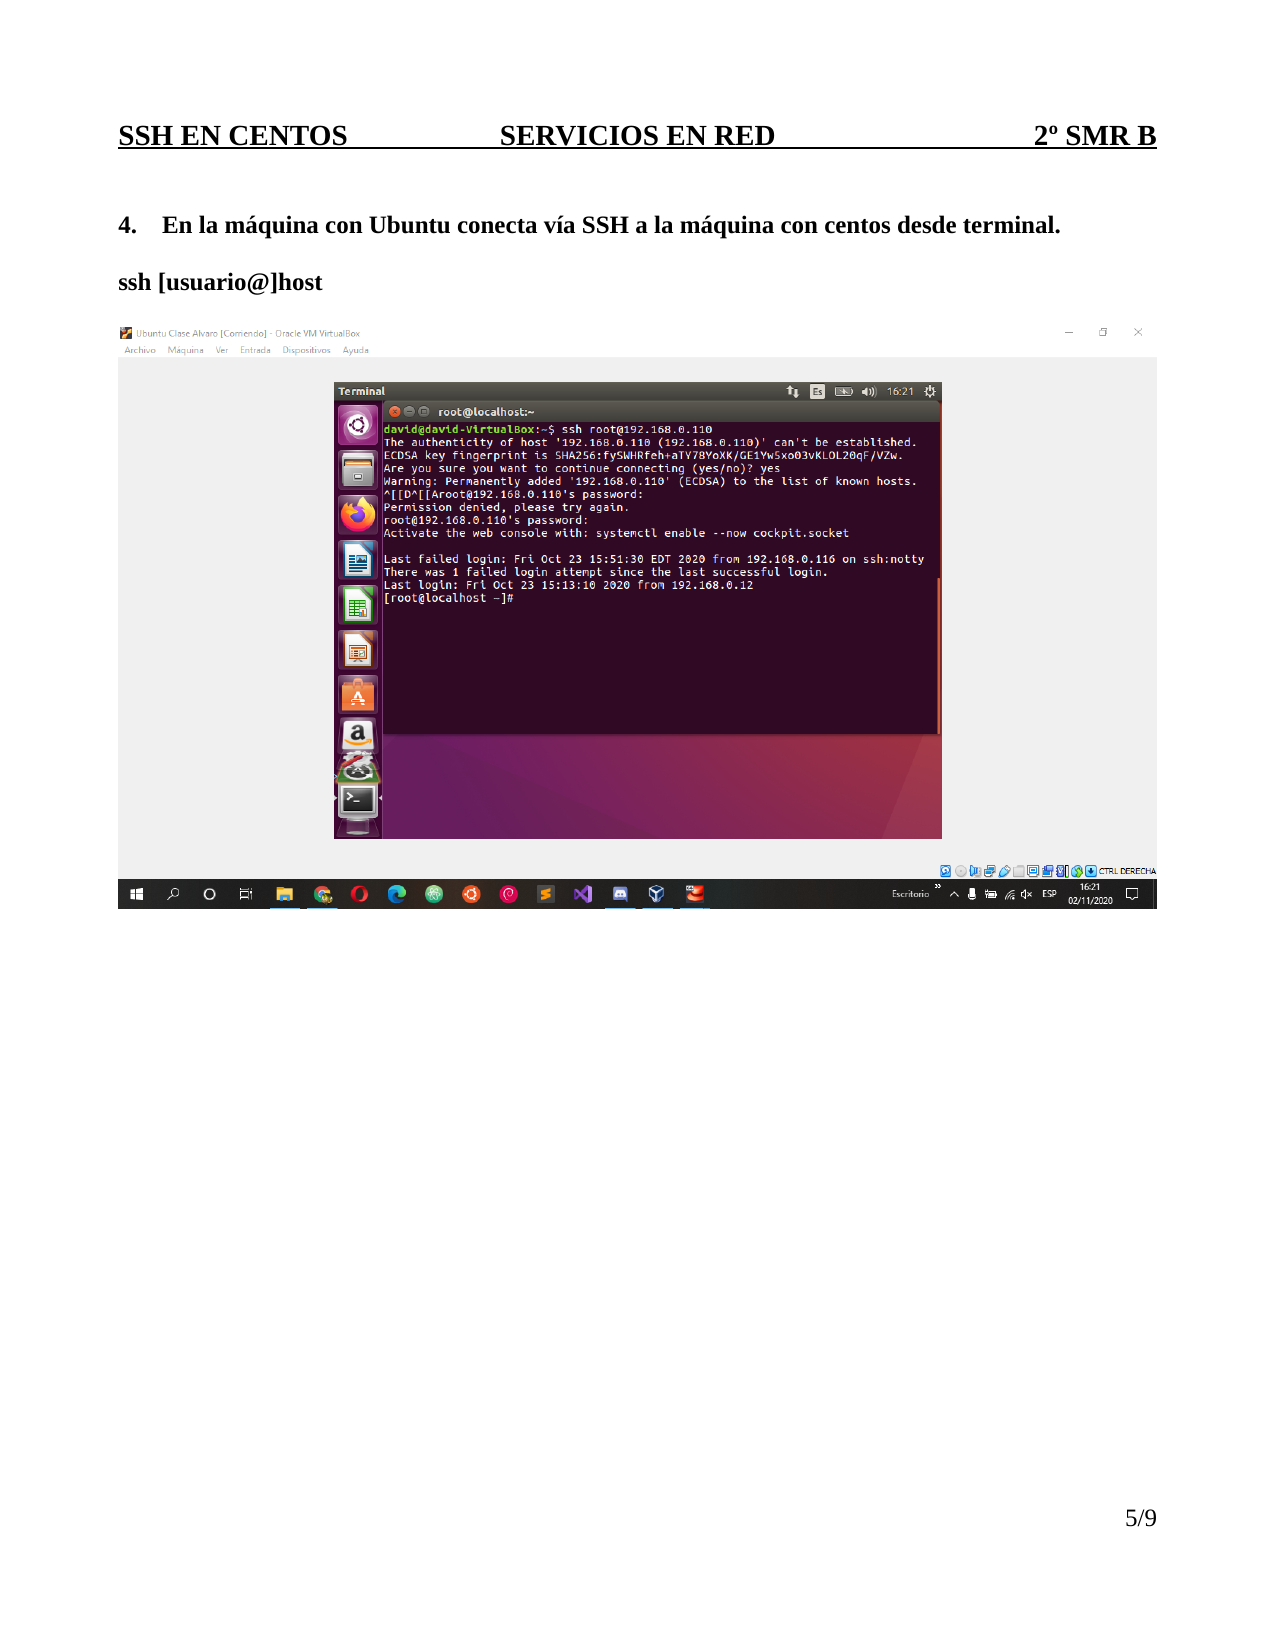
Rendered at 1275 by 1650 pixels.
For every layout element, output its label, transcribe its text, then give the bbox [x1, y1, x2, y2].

text 4. En la máquina con Ubuntu conecta vía SSH a la máquina con centos desde terminal. [118, 210, 1157, 239]
text ssh [usuario@]host [118, 267, 1157, 296]
picture [118, 325, 1157, 909]
